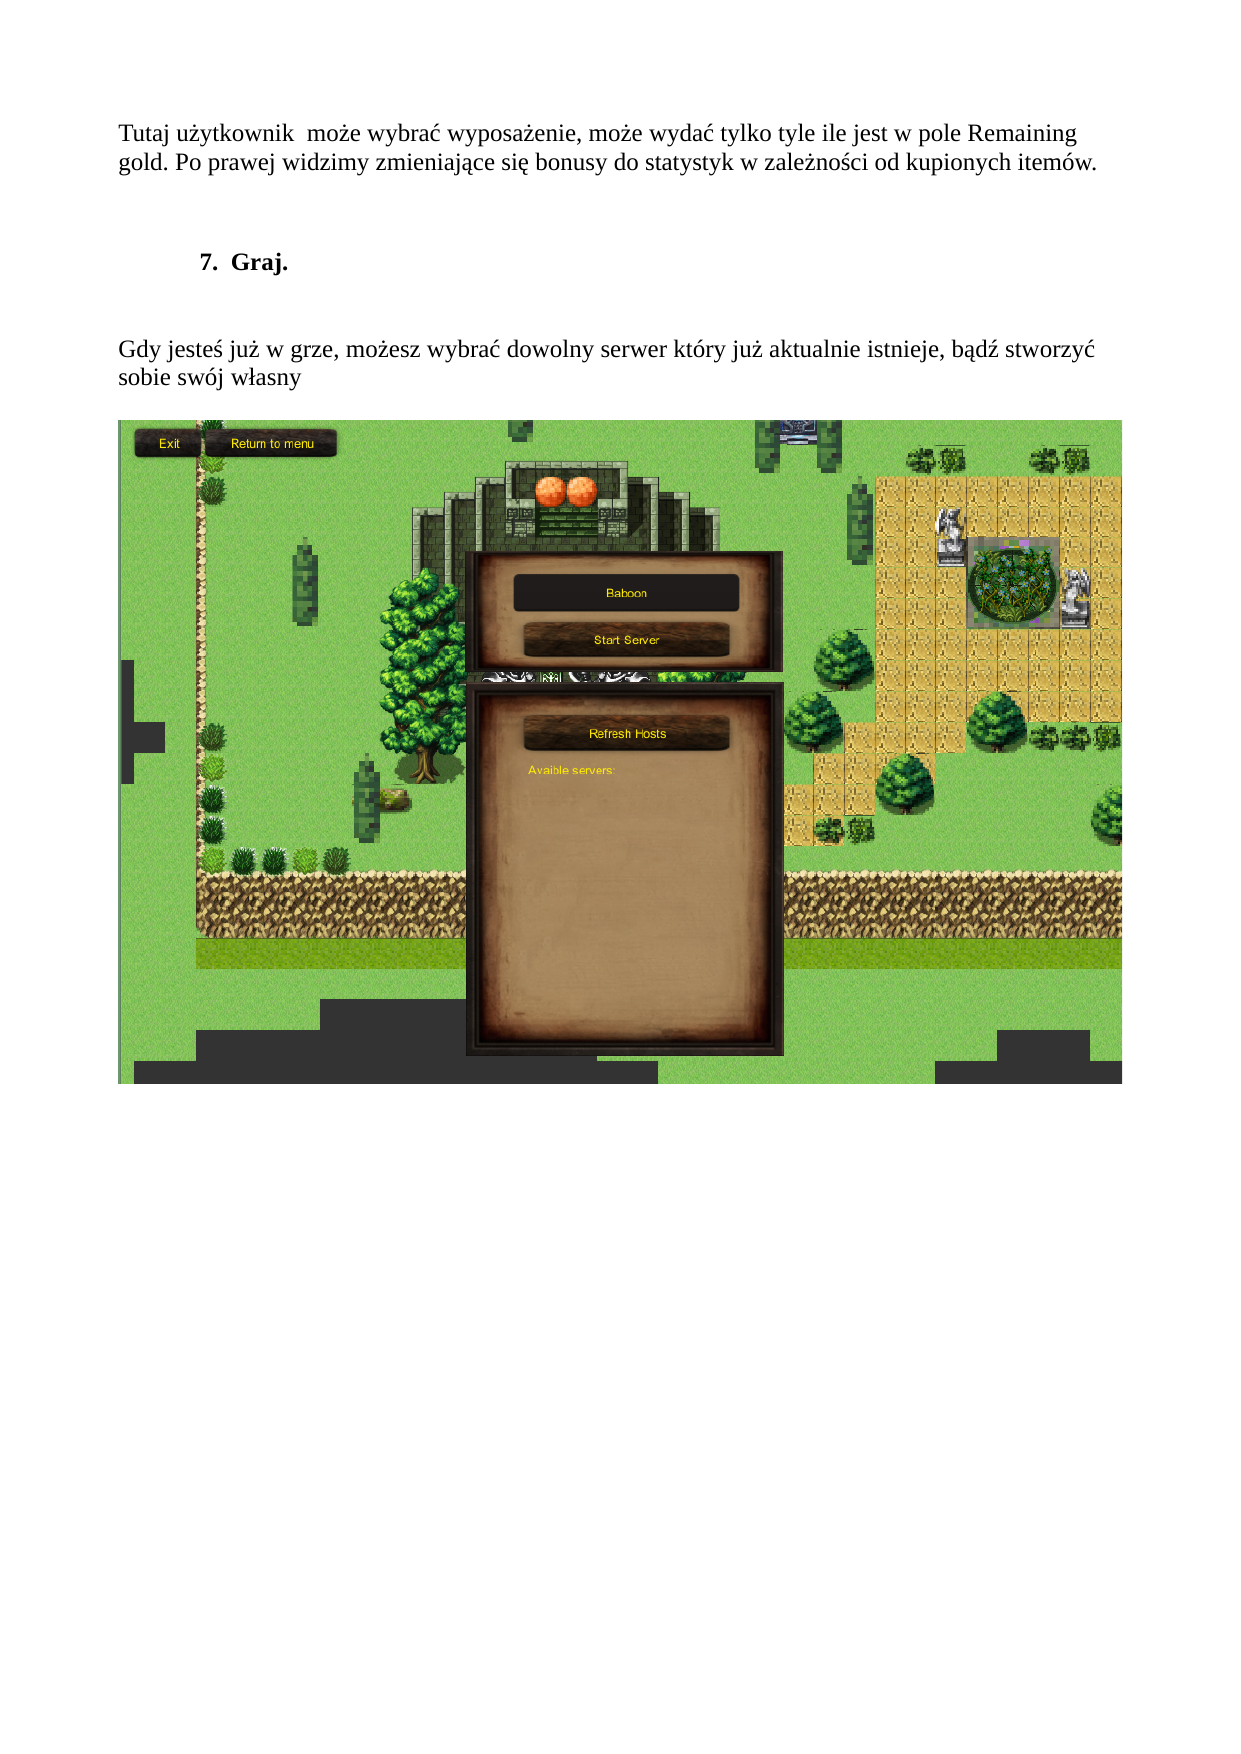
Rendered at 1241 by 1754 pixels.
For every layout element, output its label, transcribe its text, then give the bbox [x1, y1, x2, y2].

picture [118, 420, 1123, 1084]
text Tutaj użytkownik może wybrać wyposażenie, może wydać tylko tyle ile jest w pole Remaining gold. Po prawej widzimy zmieniające się bonusy do statystyk w zależności od kupionych itemów. [118, 118, 1122, 176]
list Graj. [193, 247, 1122, 276]
text Gdy jesteś już w grze, możesz wybrać dowolny serwer który już aktualnie istnieje, bądź stworzyć sobie swój własny [118, 334, 1122, 391]
